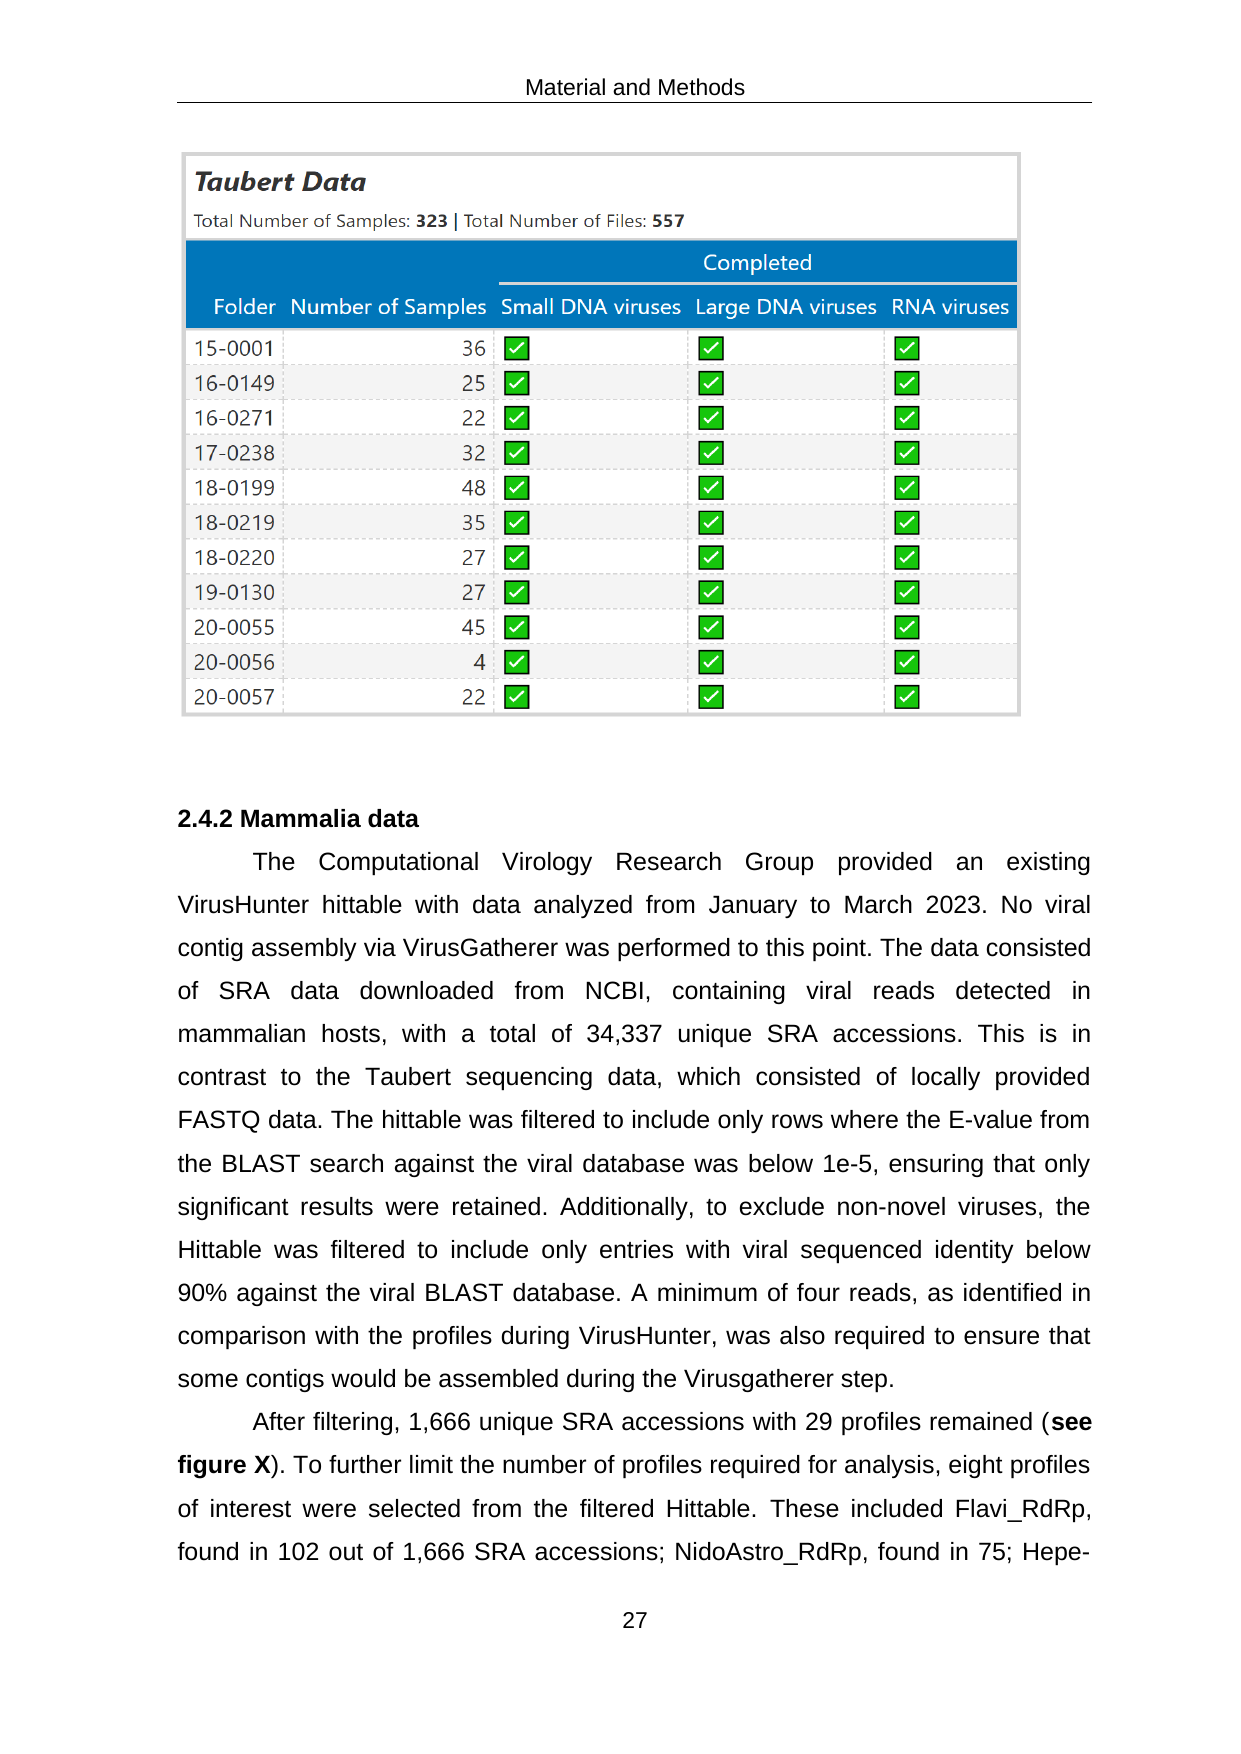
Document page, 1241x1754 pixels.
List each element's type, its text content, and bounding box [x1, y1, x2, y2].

text After filtering, 1,666 unique SRA accessions with 29 profiles remained (see figure X). To further limit the number of profiles required for analysis, eight profiles of interest were selected from the filtered Hittable. These included Flavi_RdRp, found in 102 out of 1,666 SRA accessions; NidoAstro_RdRp, found in 75; Hepe- [177, 1407, 1092, 1565]
subtitle 2.4.2 Mammalia data [177, 803, 1092, 832]
text The Computational Virology Research Group provided an existing VirusHunter hittable with data analyzed from January to March 2023. No viral contig assembly via VirusGatherer was performed to this point. The data consisted of SRA data downloaded from NCBI, containing viral reads detected in mammalian hosts, with a total of 34,337 unique SRA accessions. This is in contrast to the Taubert sequencing data, which consisted of locally provided FASTQ data. The hittable was filtered to include only rows where the E-value from the BLAST search against the viral database was below 1e-5, ensuring that only significant results were retained. Additionally, to exclude non-novel viruses, the Hittable was filtered to include only entries with viral sequenced identity below 90% against the viral BLAST database. A minimum of four reads, as identified in comparison with the profiles during VirusHunter, was also required to ensure that some contigs would be assembled during the Virusgatherer step. [177, 847, 1092, 1393]
